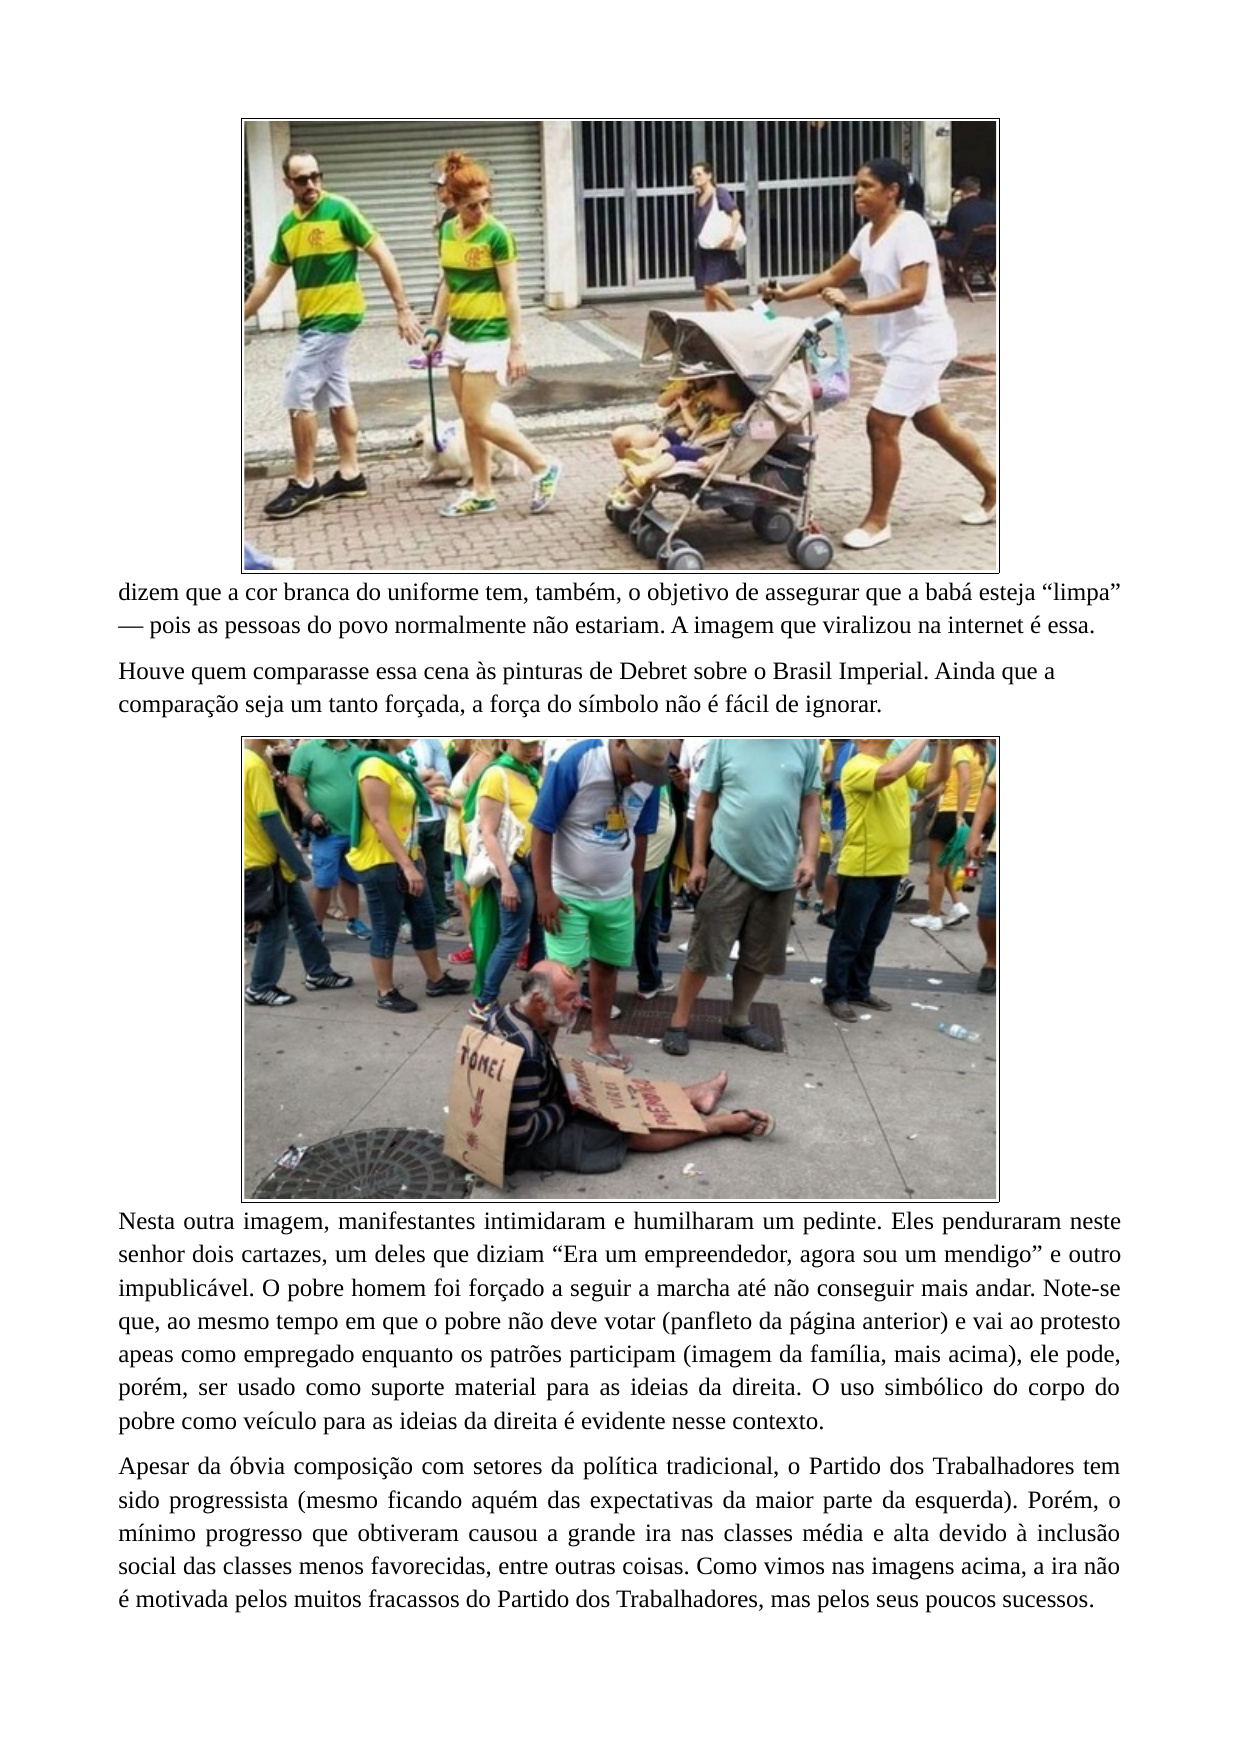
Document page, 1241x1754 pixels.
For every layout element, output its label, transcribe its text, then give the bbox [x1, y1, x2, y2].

text Nesta outra imagem, manifestantes intimidaram e humilharam um pedinte. Eles penduraram neste senhor dois cartazes, um deles que diziam “Era um empreendedor, agora sou um mendigo” e outro impublicável. O pobre homem foi forçado a seguir a marcha até não conseguir mais andar. Note-se que, ao mesmo tempo em que o pobre não deve votar (panfleto da página anterior) e vai ao protesto apeas como empregado enquanto os patrões participam (imagem da família, mais acima), ele pode, porém, ser usado como suporte material para as ideias da direita. O uso simbólico do corpo do pobre como veículo para as ideias da direita é evidente nesse contexto. [118, 736, 1122, 1434]
text dizem que a cor branca do uniforme tem, também, o objetivo de assegurar que a babá esteja “limpa” — pois as pessoas do povo normalmente não estariam. A imagem que viralizou na internet é essa. [118, 118, 1122, 639]
picture [244, 739, 997, 1199]
picture [244, 121, 997, 570]
text Apesar da óbvia composição com setores da política tradicional, o Partido dos Trabalhadores tem sido progressista (mesmo ficando aquém das expectativas da maior parte da esquerda). Porém, o mínimo progresso que obtiveram causou a grande ira nas classes média e alta devido à inclusão social das classes menos favorecidas, entre outras coisas. Como vimos nas imagens acima, a ira não é motivada pelos muitos fracassos do Partido dos Trabalhadores, mas pelos seus poucos sucessos. [118, 1452, 1122, 1613]
text Houve quem comparasse essa cena às pinturas de Debret sobre o Brasil Imperial. Ainda que a comparação seja um tanto forçada, a força do símbolo não é fácil de ignorar. [118, 657, 1122, 718]
